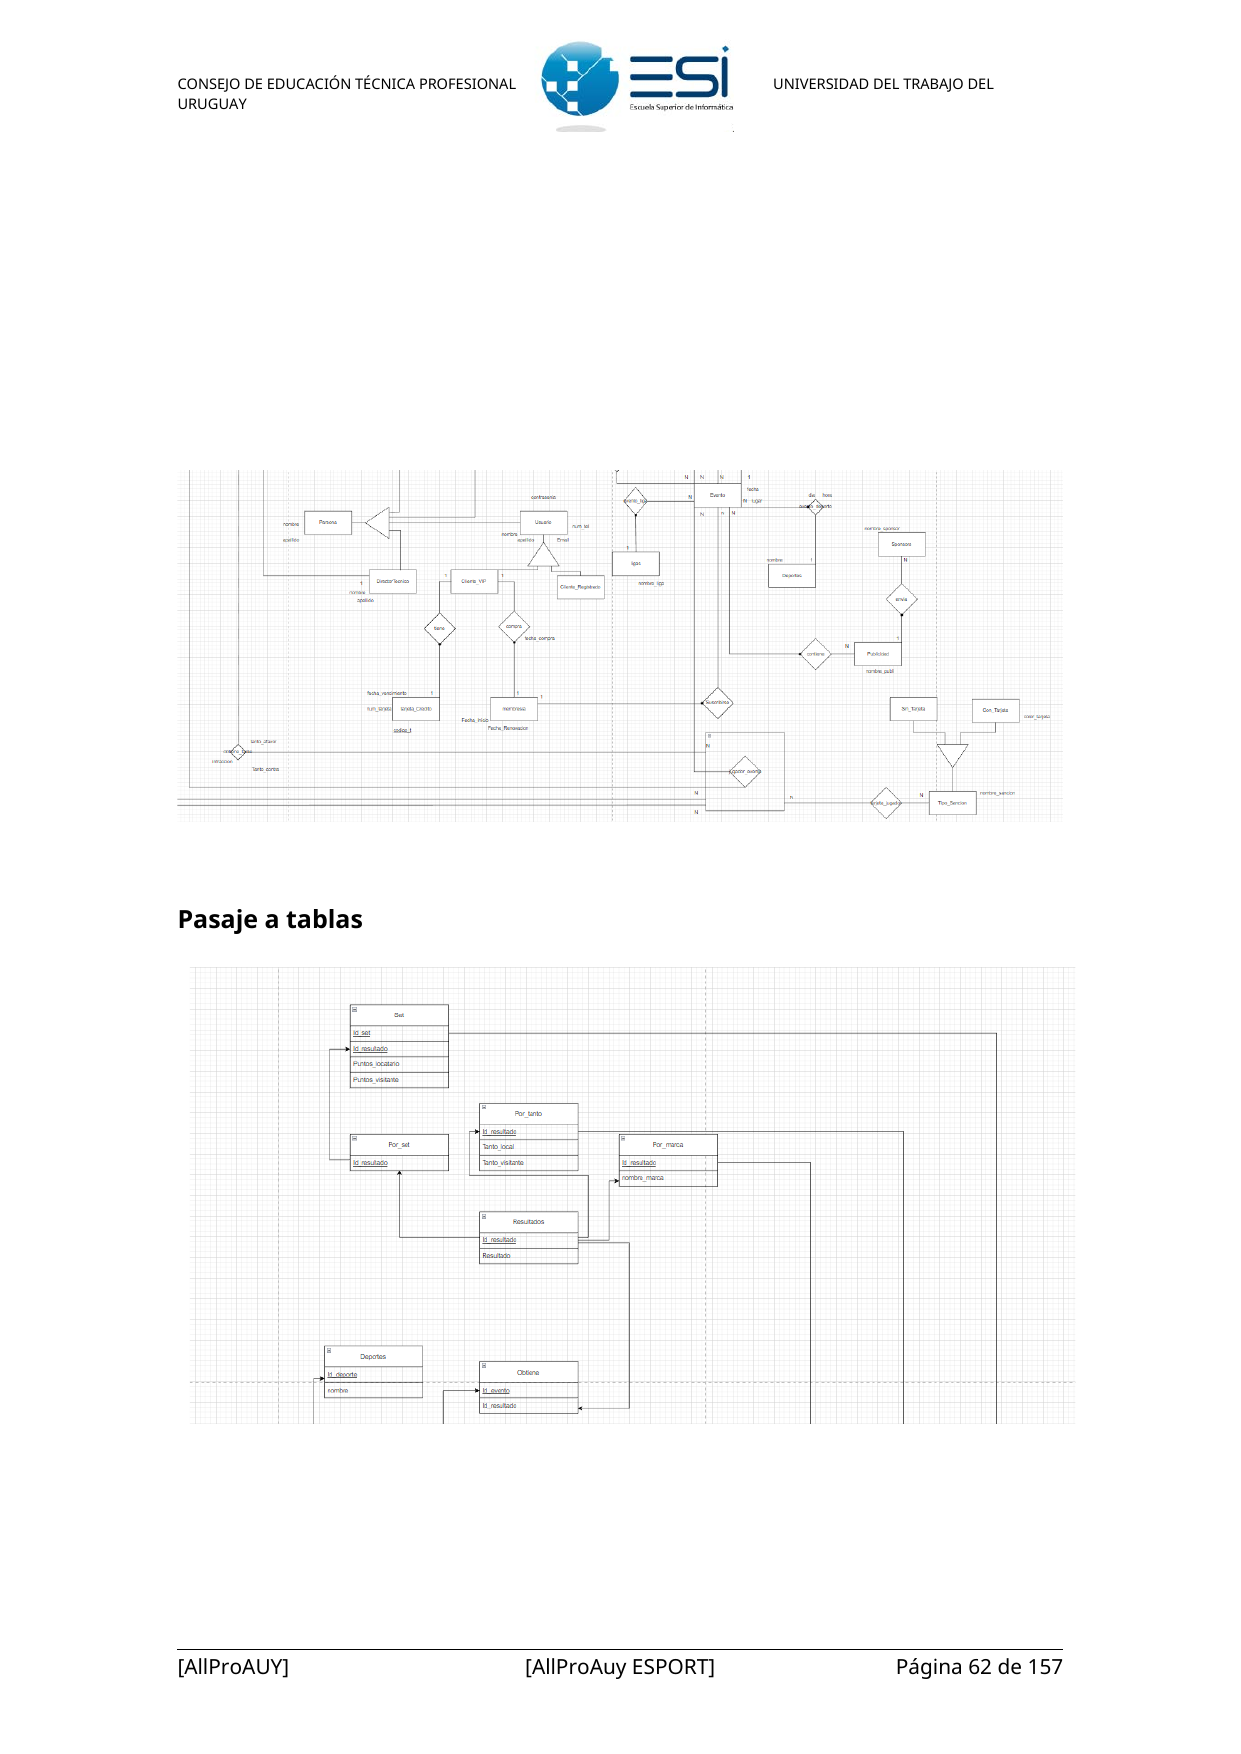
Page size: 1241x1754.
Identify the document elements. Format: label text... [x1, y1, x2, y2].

picture [177, 470, 1063, 822]
picture [189, 967, 1076, 1424]
text Pasaje a tablas [177, 902, 1063, 936]
picture [534, 39, 734, 132]
